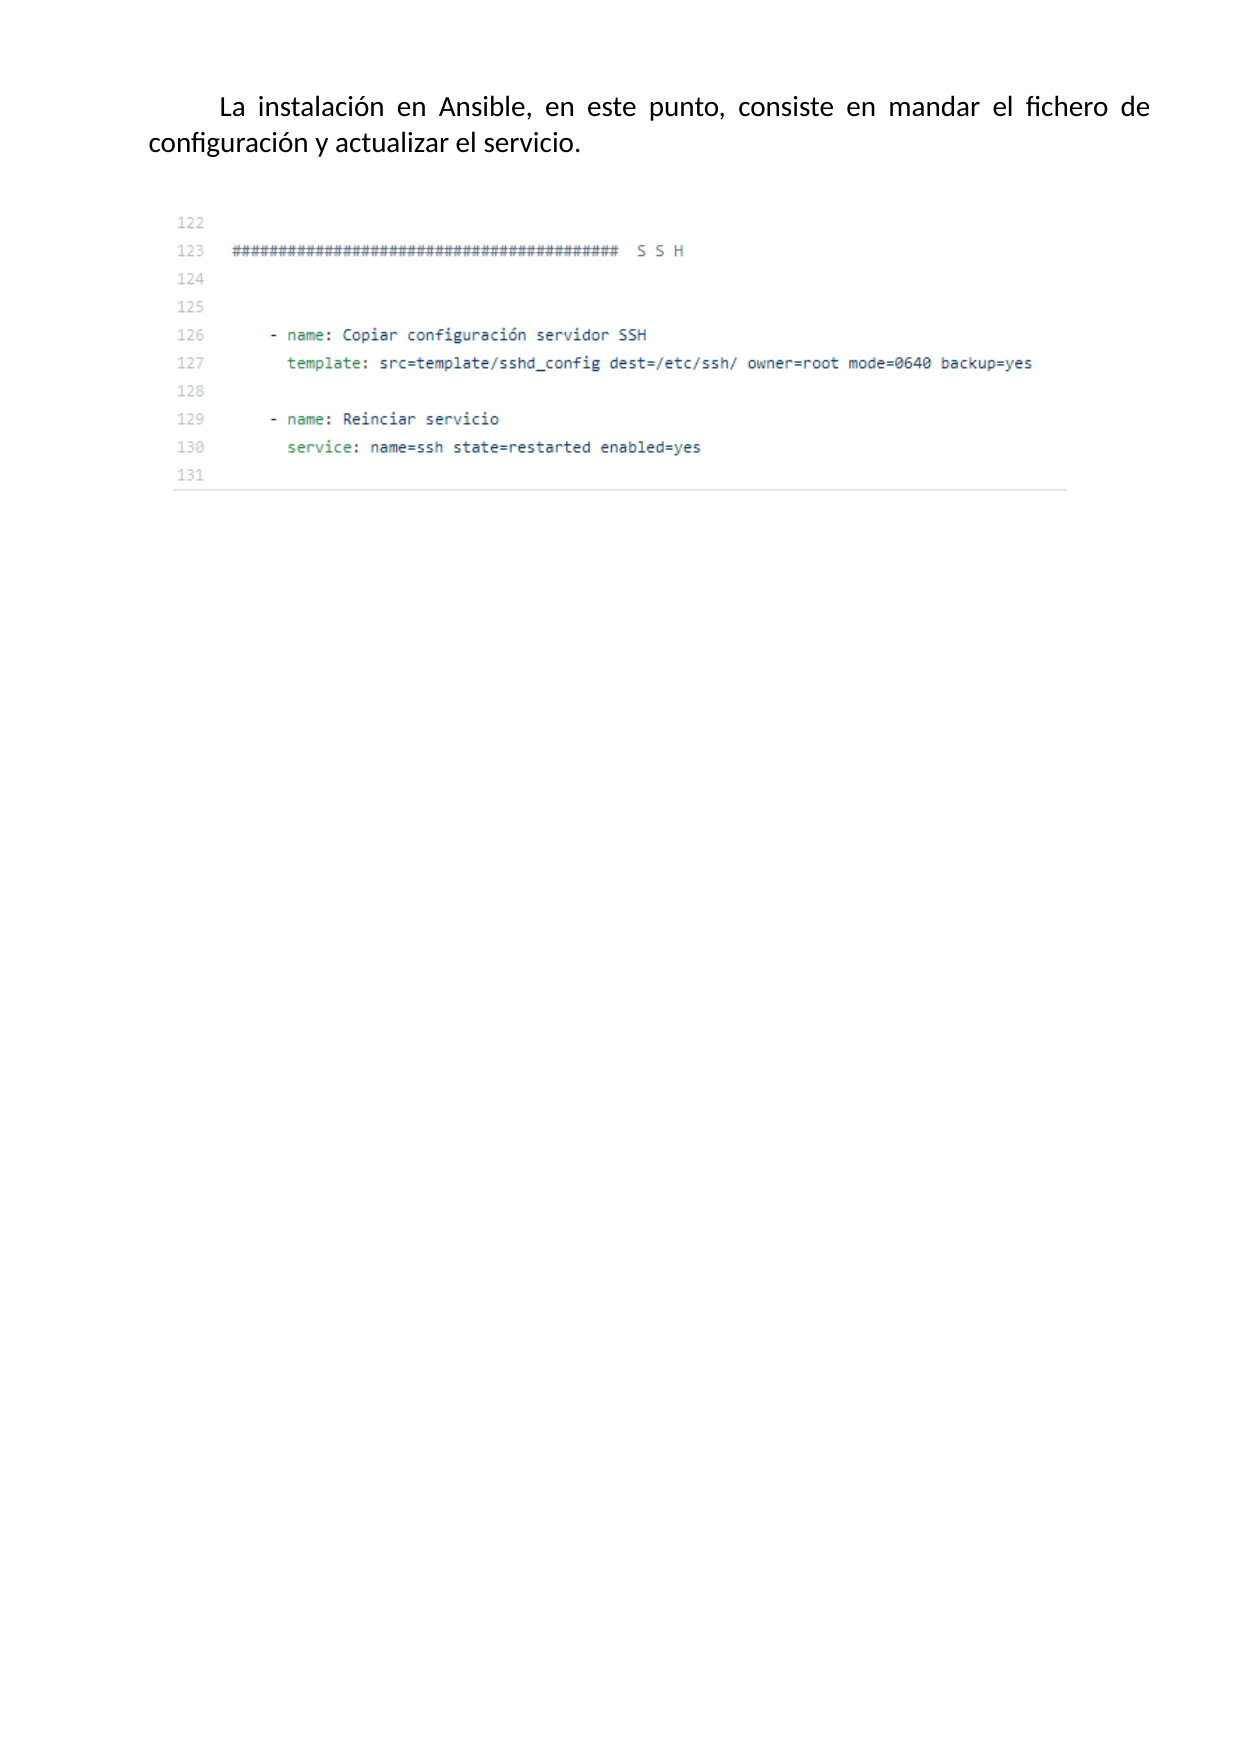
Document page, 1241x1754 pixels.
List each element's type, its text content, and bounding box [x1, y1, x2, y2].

picture [173, 213, 1067, 492]
text La instalación en Ansible, en este punto, consiste en mandar el fichero de configuración y actualizar el servicio. [148, 88, 1152, 160]
